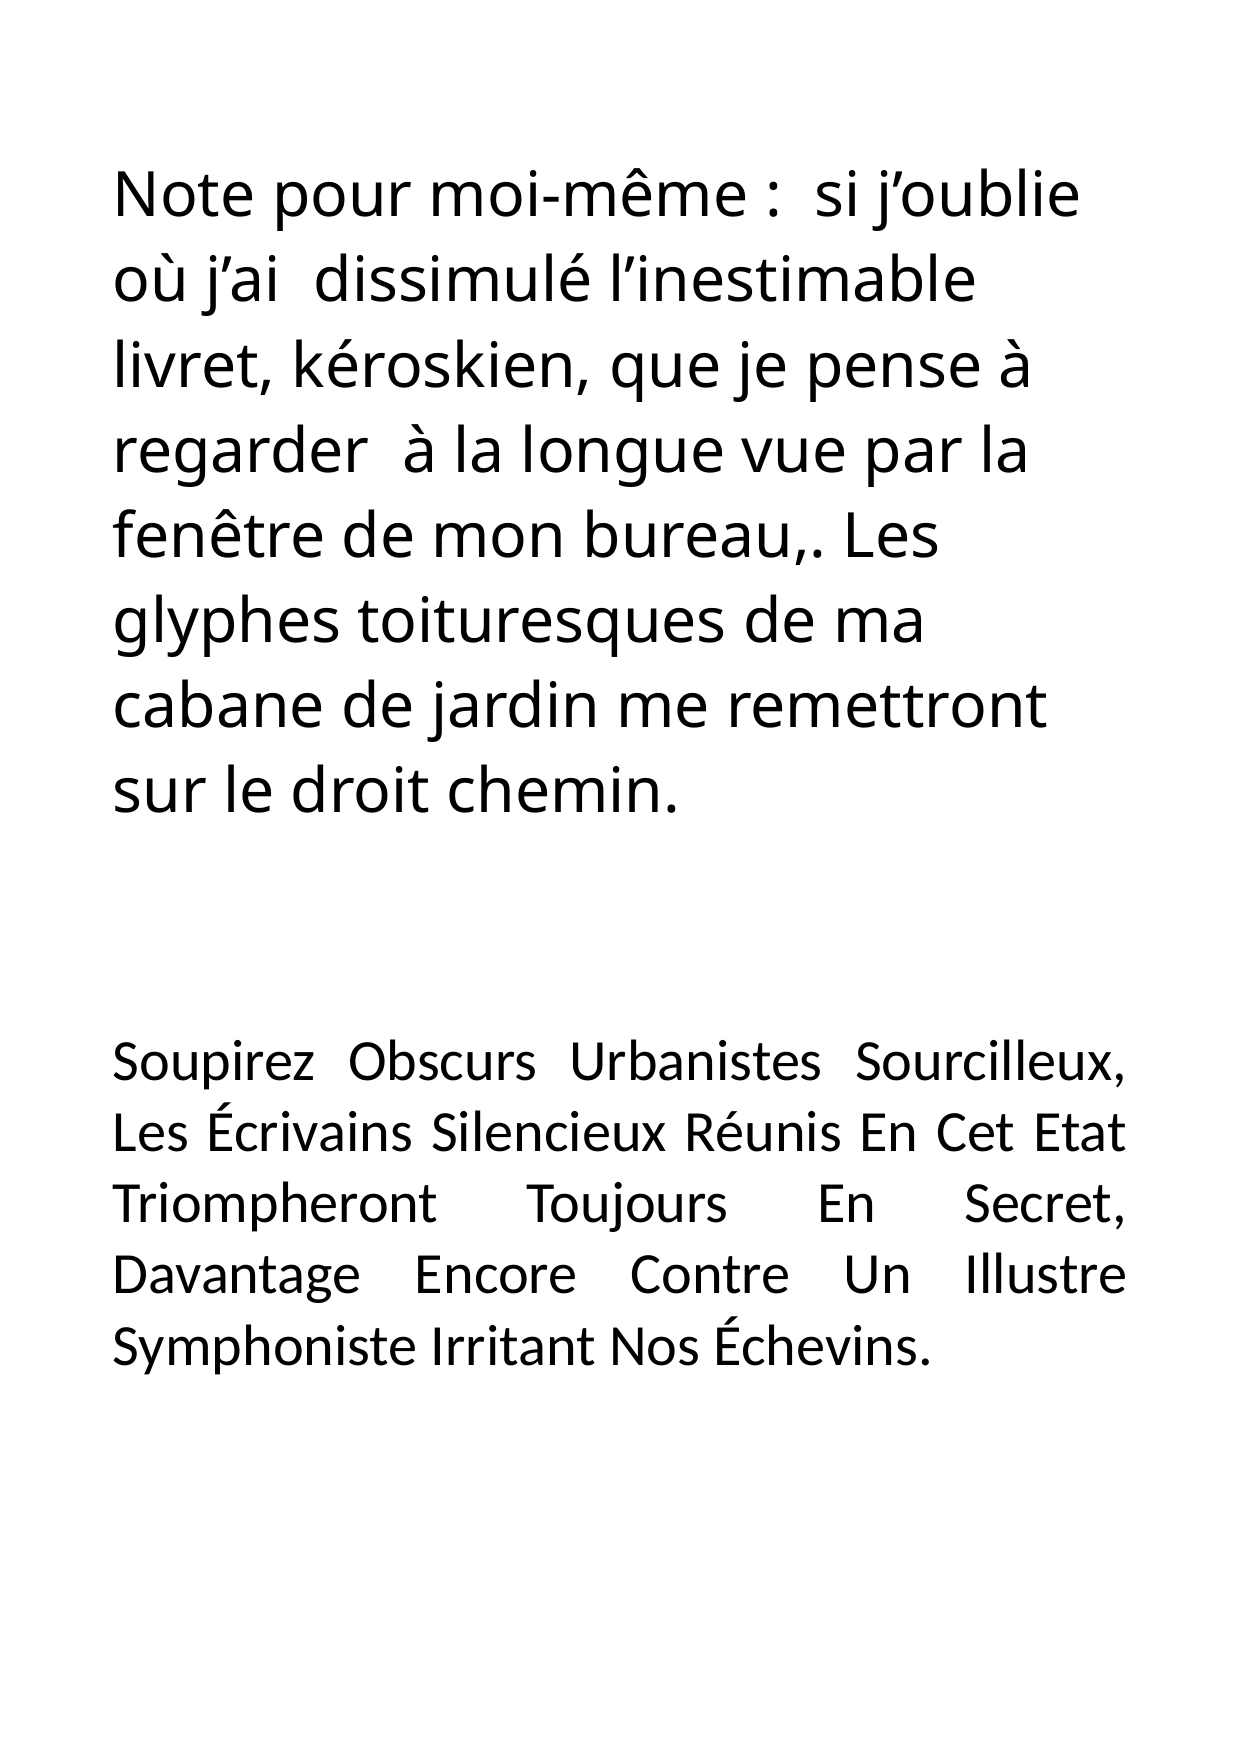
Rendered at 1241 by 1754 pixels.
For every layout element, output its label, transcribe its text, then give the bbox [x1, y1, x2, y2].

text Soupirez Obscurs Urbanistes Sourcilleux, Les Écrivains Silencieux Réunis En Cet Etat Triompheront Toujours En Secret, Davantage Encore Contre Un Illustre Symphoniste Irritant Nos Échevins. [112, 1023, 1128, 1380]
text Note pour moi-même : si j’oublie où j’ai dissimulé l’inestimable livret, kéroskien, que je pense à regarder à la longue vue par la fenêtre de mon bureau,. Les glyphes toituresques de ma cabane de jardin me remettront sur le droit chemin. [112, 150, 1128, 831]
